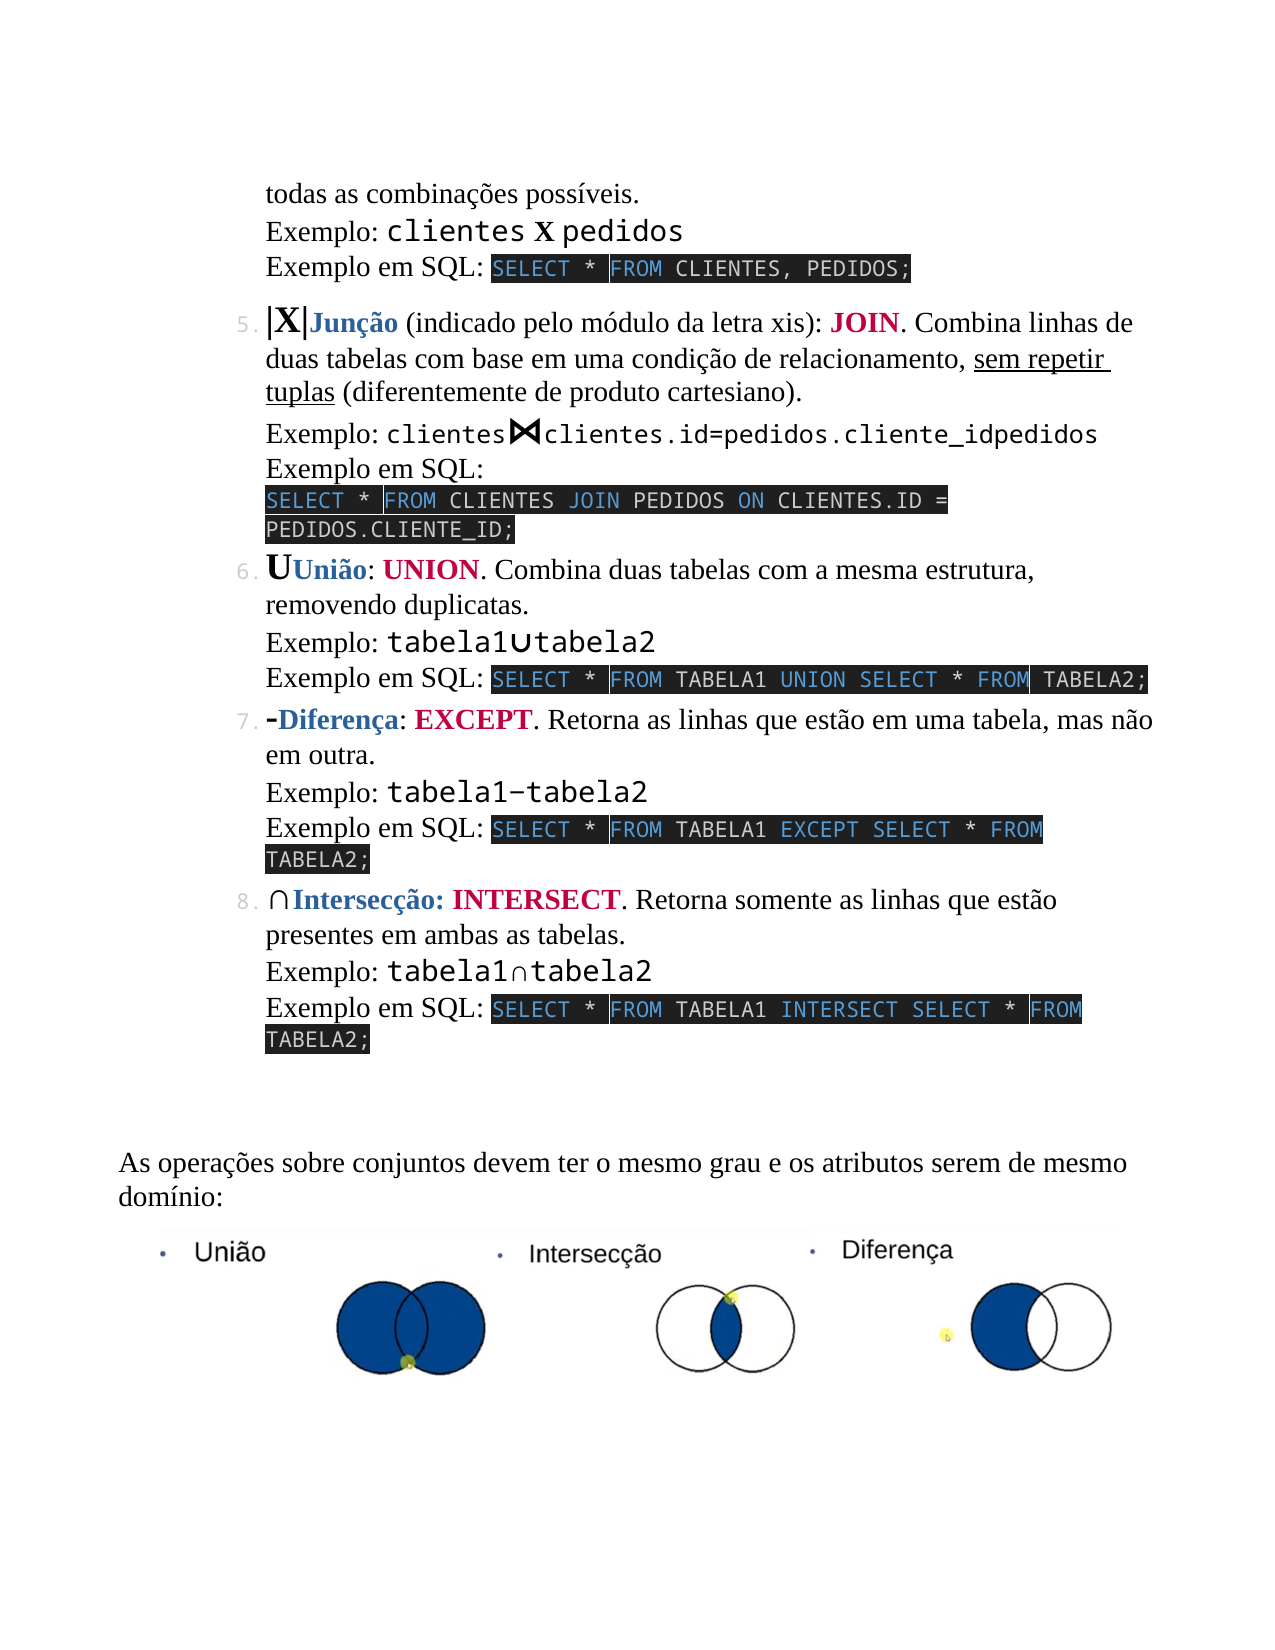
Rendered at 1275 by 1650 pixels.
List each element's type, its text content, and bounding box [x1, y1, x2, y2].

list UUnião: UNION. Combina duas tabelas com a mesma estrutura, removendo duplicatas. Exemplo: tabela1∪tabela2 Exemplo em SQL: SELECT * FROM TABELA1 UNION SELECT * FROM TABELA2; [236, 544, 1157, 694]
list |X|Junção (indicado pelo módulo da letra xis): JOIN. Combina linhas de duas tabelas com base em uma condição de relacionamento, sem repetir tuplas (diferentemente de produto cartesiano). Exemplo: clientes⋈clientes.id=pedidos.cliente_id​pedidos Exemplo em SQL: SELECT * FROM CLIENTES JOIN PEDIDOS ON CLIENTES.ID = PEDIDOS.CLIENTE_ID; [236, 298, 1157, 544]
list todas as combinações possíveis. Exemplo: clientes X pedidos Exemplo em SQL: SELECT * FROM CLIENTES, PEDIDOS; [236, 176, 1157, 283]
picture [156, 1227, 1119, 1381]
list ∩Intersecção: INTERSECT. Retorna somente as linhas que estão presentes em ambas as tabelas. Exemplo: tabela1∩tabela2 Exemplo em SQL: SELECT * FROM TABELA1 INTERSECT SELECT * FROM TABELA2; [236, 874, 1157, 1054]
list -Diferença: EXCEPT. Retorna as linhas que estão em uma tabela, mas não em outra. Exemplo: tabela1−tabela2 Exemplo em SQL: SELECT * FROM TABELA1 EXCEPT SELECT * FROM TABELA2; [236, 694, 1157, 874]
text As operações sobre conjuntos devem ter o mesmo grau e os atributos serem de mesmo domínio: [118, 1145, 1157, 1212]
